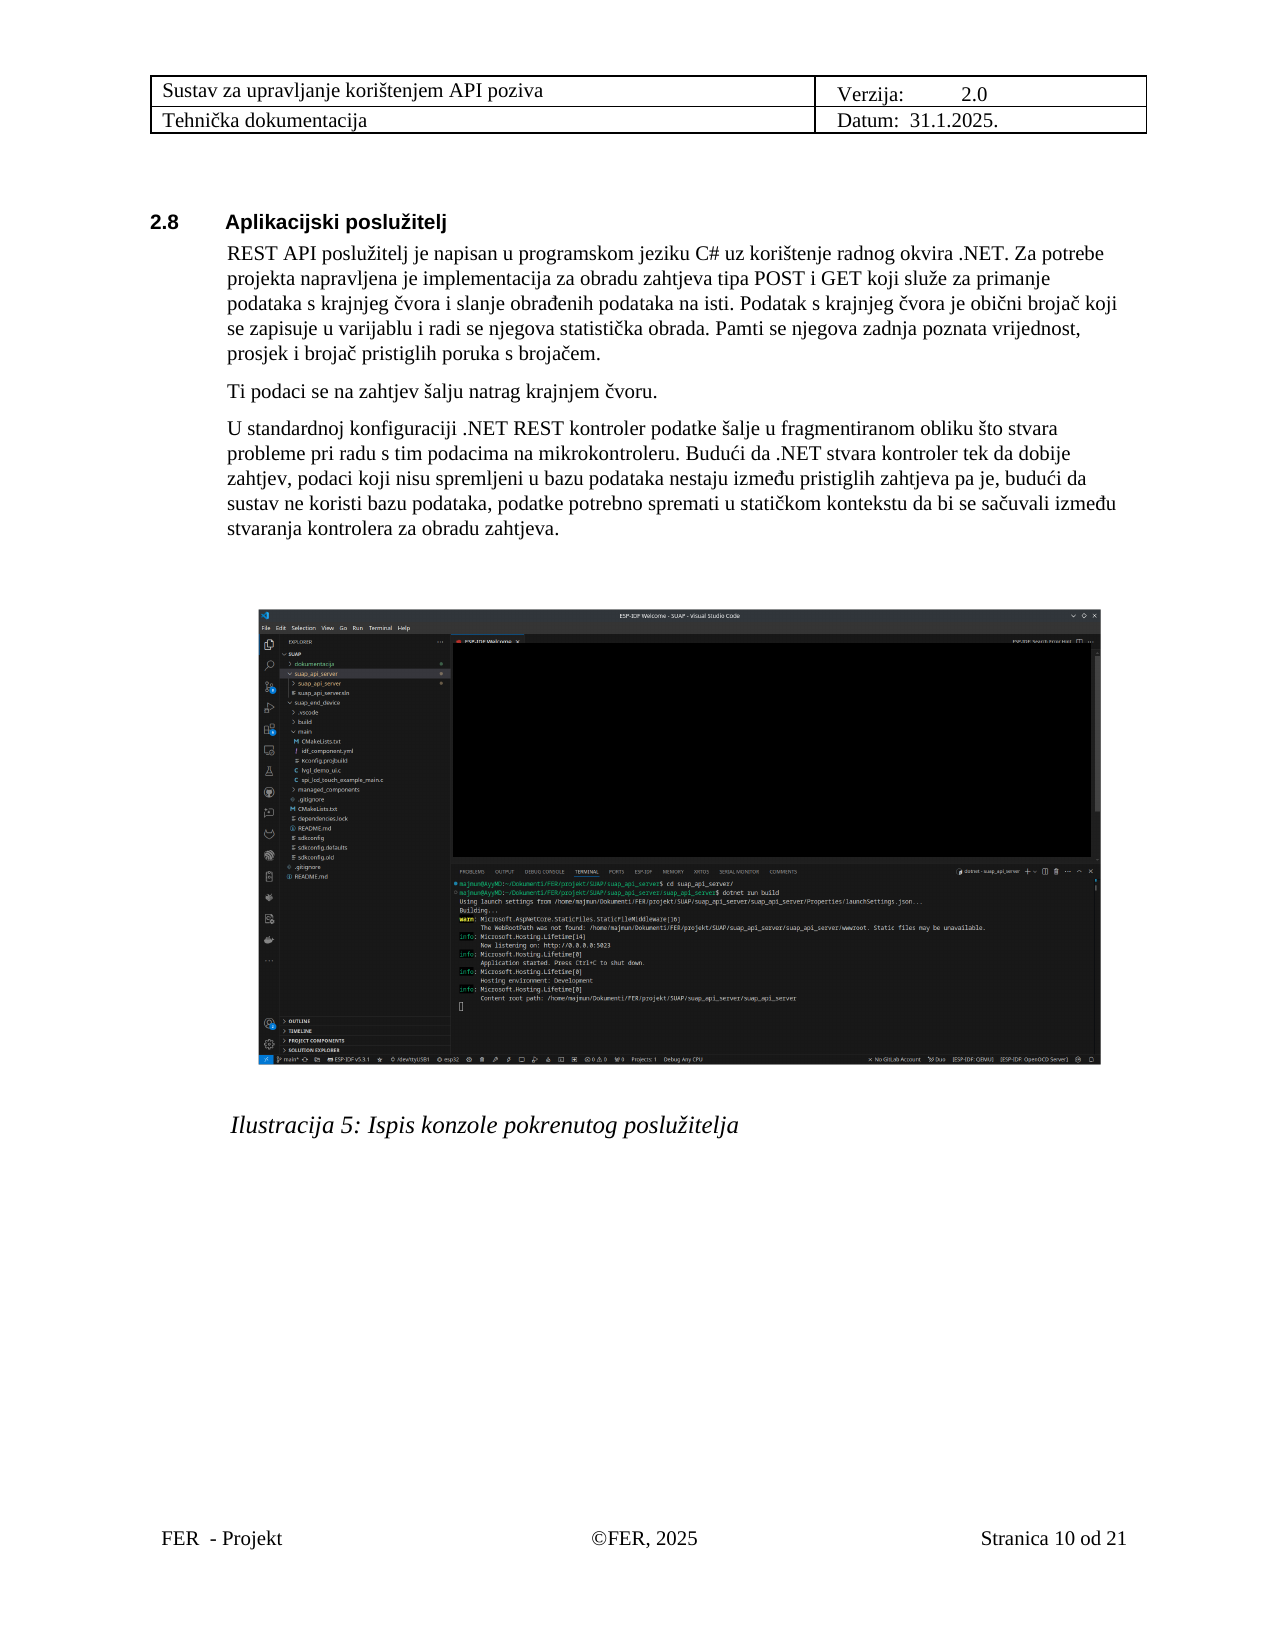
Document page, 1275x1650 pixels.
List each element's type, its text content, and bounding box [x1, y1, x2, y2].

text Ilustracija 5: Ispis konzole pokrenutog poslužitelja [230, 1098, 1128, 1139]
text U standardnoj konfiguraciji .NET REST kontroler podatke šalje u fragmentiranom obliku što stvara probleme pri radu s tim podacima na mikrokontroleru. Budući da .NET stvara kontroler tek da dobije zahtjev, podaci koji nisu spremljeni u bazu podataka nestaju između pristiglih zahtjeva pa je, budući da sustav ne koristi bazu podataka, podatke potrebno spremati u statičkom kontekstu da bi se sačuvali između stvaranja kontrolera za obradu zahtjeva. [227, 415, 1125, 540]
text [230, 574, 1128, 586]
picture [230, 586, 1129, 1098]
text REST API poslužitelj je napisan u programskom jeziku C# uz korištenje radnog okvira .NET. Za potrebe projekta napravljena je implementacija za obradu zahtjeva tipa POST i GET koji služe za primanje podataka s krajnjeg čvora i slanje obrađenih podataka na isti. Podatak s krajnjeg čvora je obični brojač koji se zapisuje u varijablu i radi se njegova statistička obrada. Pamti se njegova zadnja poznata vrijednost, prosjek i brojač pristiglih poruka s brojačem. [227, 240, 1125, 365]
text Ti podaci se na zahtjev šalju natrag krajnjem čvoru. [227, 378, 1125, 403]
subtitle Aplikacijski poslužitelj [150, 209, 1125, 234]
